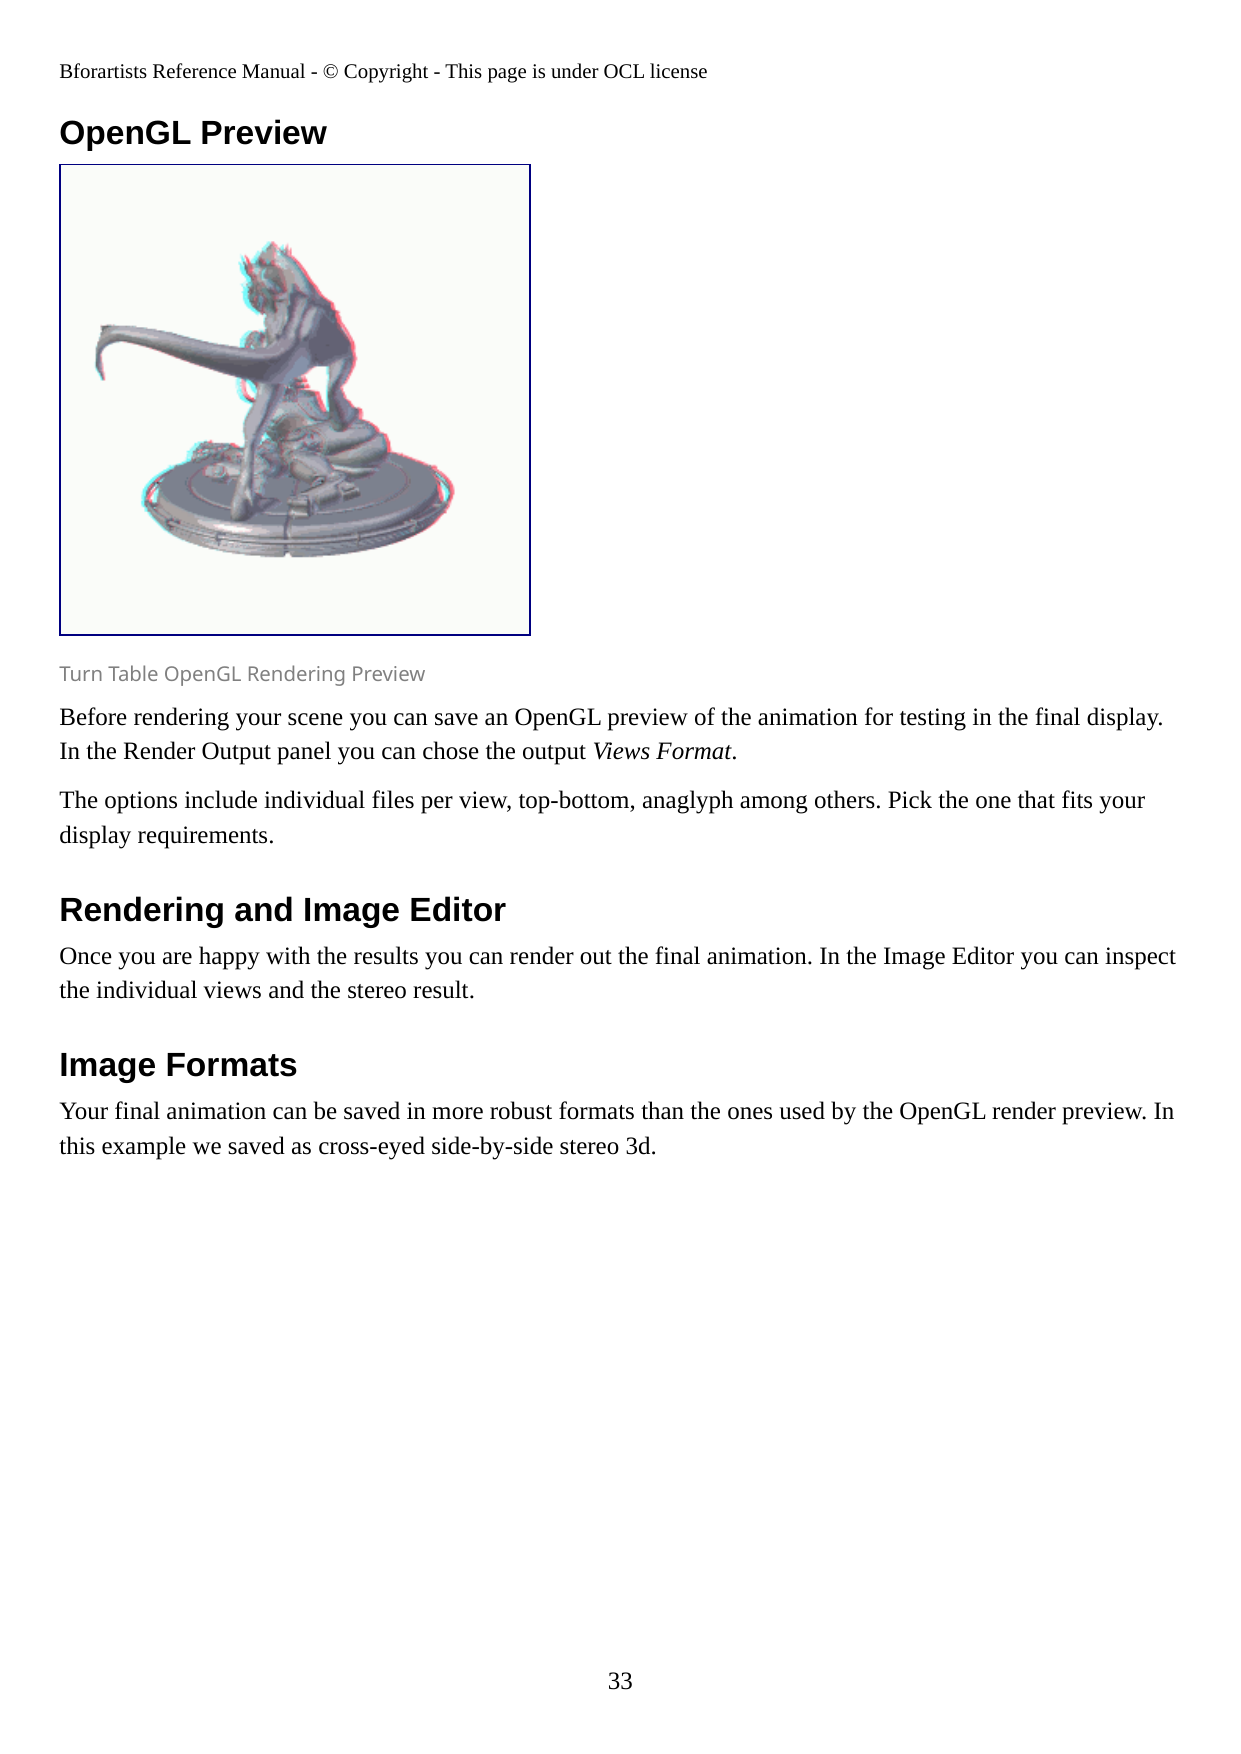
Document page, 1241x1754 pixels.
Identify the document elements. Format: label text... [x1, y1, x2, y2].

subtitle OpenGL Preview [59, 113, 1181, 151]
text Turn Table OpenGL Rendering Preview [59, 656, 1181, 687]
subtitle Image Formats [59, 1045, 1181, 1084]
text Once you are happy with the results you can render out the final animation. In the Image Editor you can inspect the individual views and the stereo result. [59, 941, 1181, 1004]
text Your final animation can be saved in more robust formats than the ones used by the OpenGL render preview. In this example we saved as cross-eyed side-by-side stereo 3d. [59, 1096, 1181, 1159]
subtitle Rendering and Image Editor [59, 890, 1181, 928]
picture [61, 165, 529, 634]
text Before rendering your scene you can save an OpenGL preview of the animation for testing in the final display. In the Render Output panel you can chose the output Views Format. [59, 702, 1181, 765]
text The options include individual files per view, top-bottom, anaglyph among others. Pick the one that fits your display requirements. [59, 785, 1181, 848]
